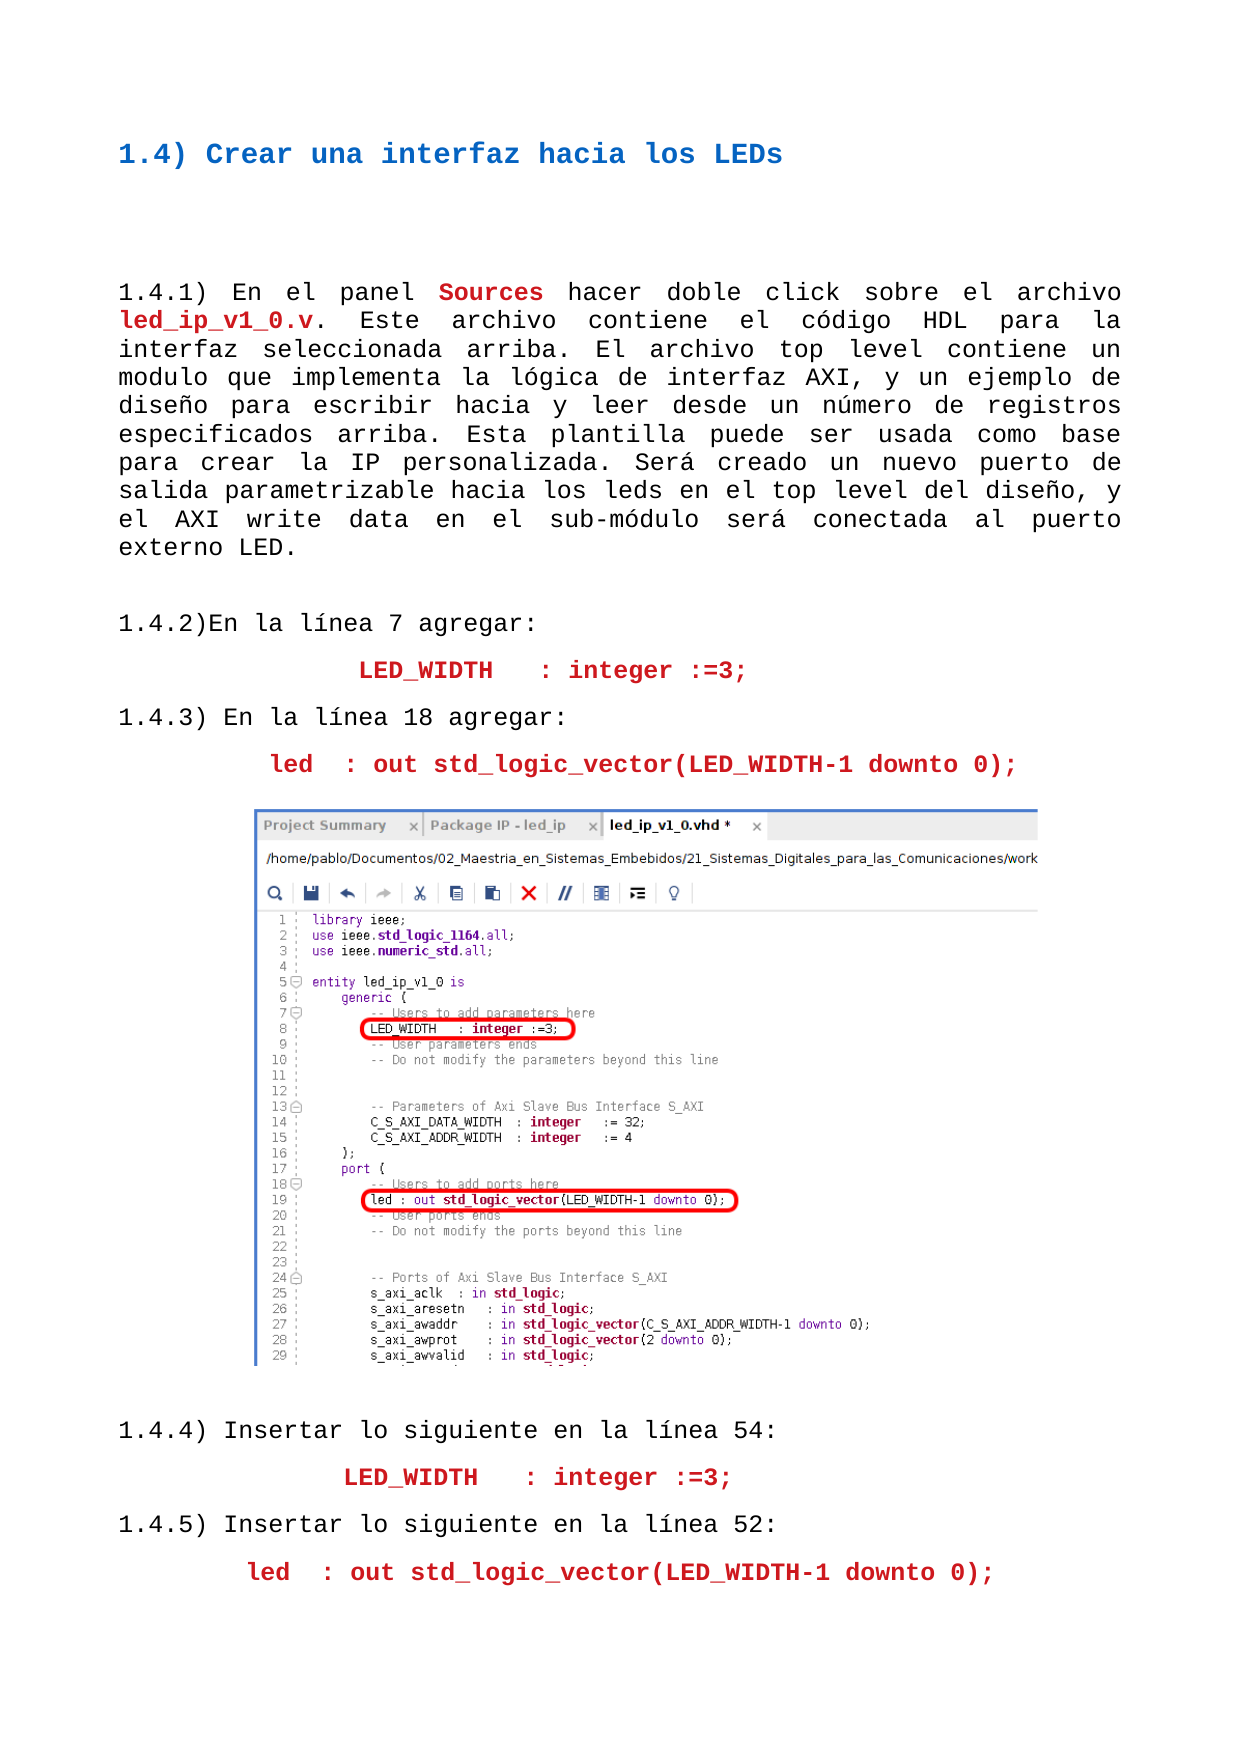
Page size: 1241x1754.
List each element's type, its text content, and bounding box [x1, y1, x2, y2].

text 1.4.5) Insertar lo siguiente en la línea 52: [118, 1512, 1122, 1540]
text 1.4.3) En la línea 18 agregar: [118, 705, 1122, 733]
picture [249, 806, 1038, 1366]
text led : out std_logic_vector(LED_WIDTH-1 downto 0); [118, 1559, 1122, 1587]
text LED_WIDTH : integer :=3; [118, 1465, 1122, 1493]
text 1.4.4) Insertar lo siguiente en la línea 54: [118, 1418, 1122, 1446]
subtitle 1.4) Crear una interfaz hacia los LEDs [118, 139, 1122, 172]
text 1.4.2)En la línea 7 agregar: [118, 611, 1122, 639]
text LED_WIDTH : integer :=3; [118, 658, 1122, 686]
text led : out std_logic_vector(LED_WIDTH-1 downto 0); [118, 752, 1122, 780]
text 1.4.1) En el panel Sources hacer doble click sobre el archivo led_ip_v1_0.v. Este archivo contiene el código HDL para la interfaz seleccionada arriba. El archivo top level contiene un modulo que implementa la lógica de interfaz AXI, y un ejemplo de diseño para escribir hacia y leer desde un número de registros especificados arriba. Esta plantilla puede ser usada como base para crear la IP personalizada. Será creado un nuevo puerto de salida parametrizable hacia los leds en el top level del diseño, y el AXI write data en el sub-módulo será conectada al puerto externo LED. [118, 280, 1122, 563]
